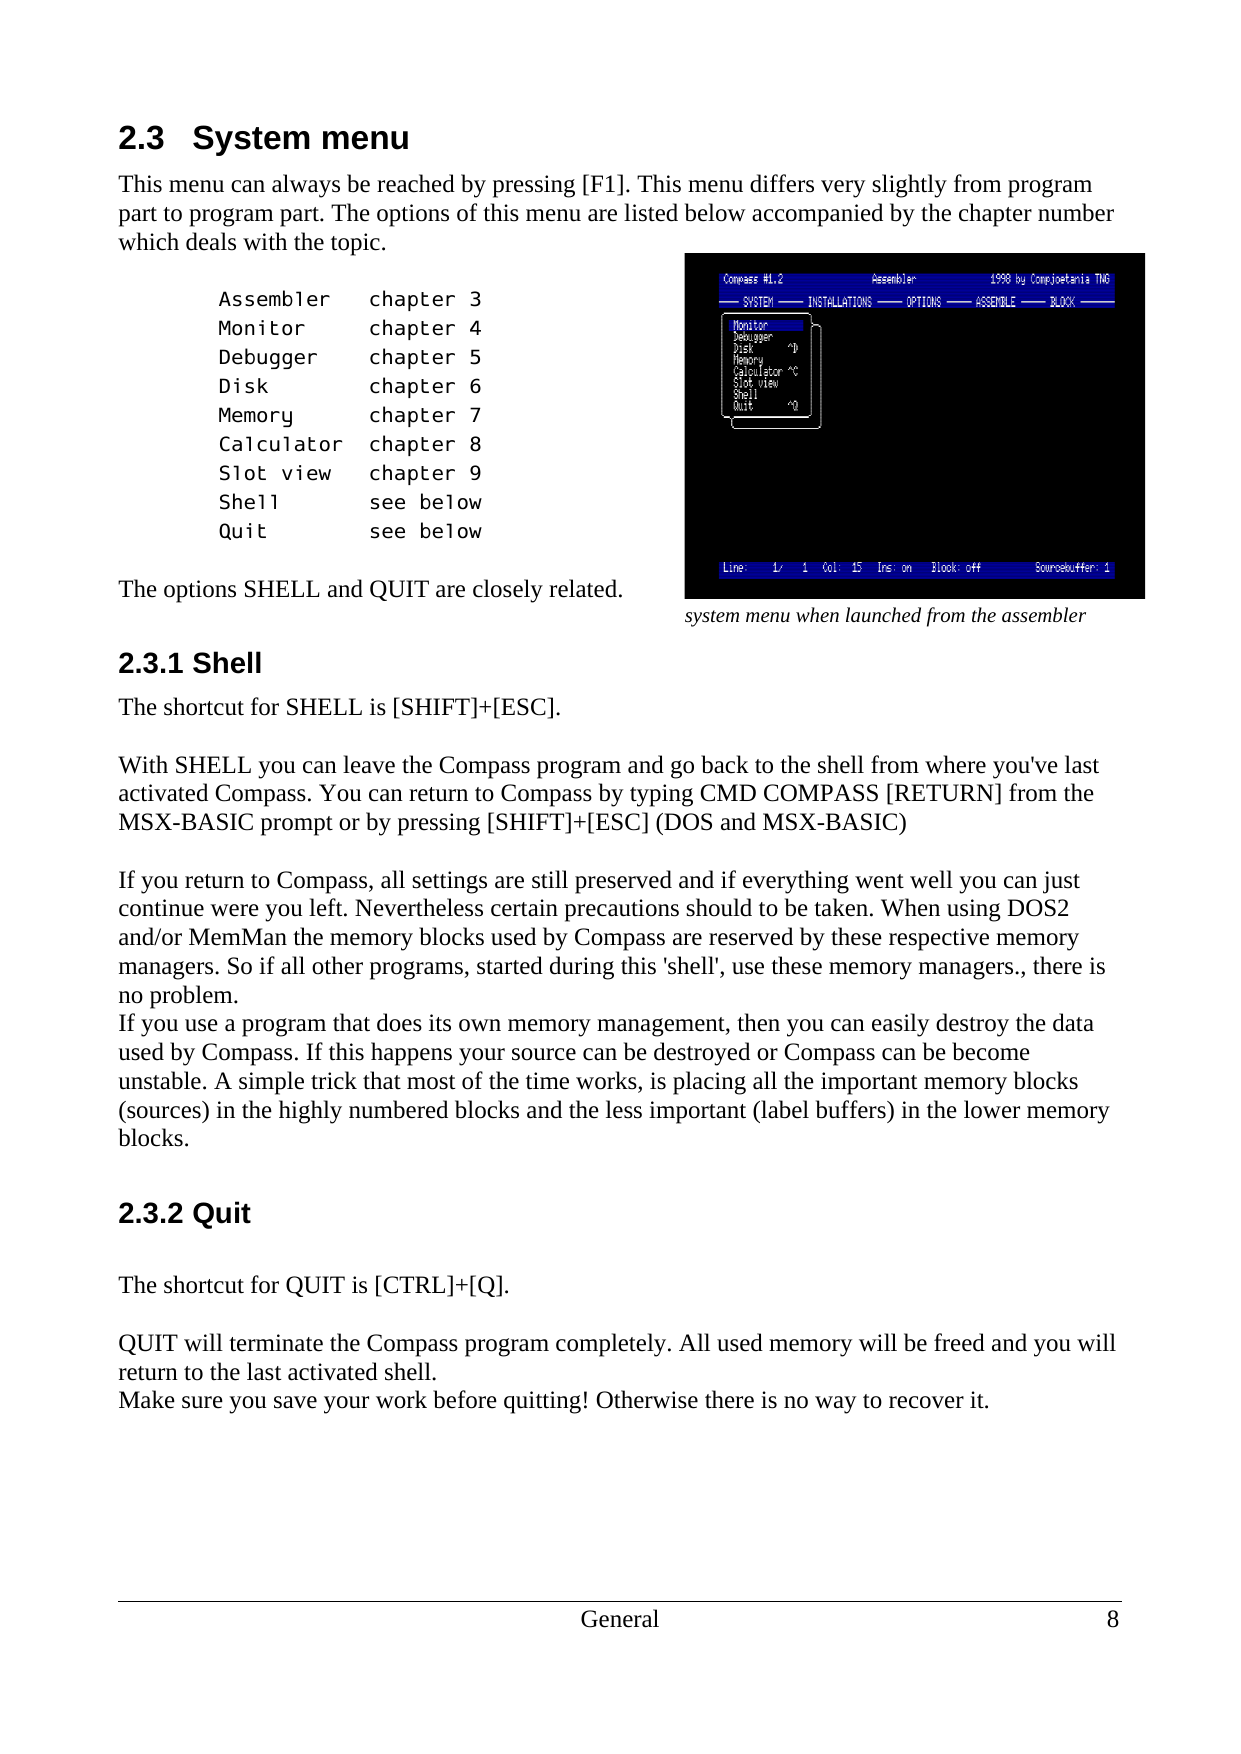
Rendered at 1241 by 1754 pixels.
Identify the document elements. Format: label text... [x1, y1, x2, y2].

text Debugger chapter 5 [118, 342, 684, 371]
text Disk chapter 6 [118, 371, 684, 400]
text QUIT will terminate the Compass program completely. All used memory will be freed and you will return to the last activated shell. [118, 1328, 1122, 1386]
picture [684, 253, 1146, 599]
subtitle Quit [118, 1196, 1122, 1229]
text If you return to Compass, all settings are still preserved and if everything went well you can just continue were you left. Nevertheless certain precautions should to be taken. When using DOS2 and/or MemMan the memory blocks used by Compass are reserved by these respective memory managers. So if all other programs, started during this 'shell', use these memory managers., there is no problem. [118, 865, 1122, 1008]
text system menu when launched from the assembler [684, 599, 1145, 627]
text The shortcut for QUIT is [CTRL]+[Q]. [118, 1271, 1122, 1299]
text Shell see below [118, 487, 684, 516]
text Calculator chapter 8 [118, 429, 684, 458]
subtitle System menu [118, 118, 1122, 157]
text This menu can always be reached by pressing [F1]. This menu differs very slightly from program part to program part. The options of this menu are listed below accompanied by the chapter number which deals with the topic. [118, 169, 1145, 256]
subtitle Shell [118, 646, 1122, 680]
text Make sure you save your work before quitting! Otherwise there is no way to recover it. [118, 1386, 1122, 1414]
text If you use a program that does its own memory management, then you can easily destroy the data used by Compass. If this happens your source can be destroyed or Compass can be become unstable. A simple trick that most of the time works, is placing all the important memory blocks (sources) in the highly numbered blocks and the less important (label buffers) in the lower memory blocks. [118, 1008, 1122, 1152]
text With SHELL you can leave the Compass program and go back to the shell from where you've last activated Compass. You can return to Compass by typing CMD COMPASS [RETURN] from the MSX-BASIC prompt or by pressing [SHIFT]+[ESC] (DOS and MSX-BASIC) [118, 750, 1122, 836]
text The shortcut for SHELL is [SHIFT]+[ESC]. [118, 692, 1122, 721]
text Monitor chapter 4 [118, 313, 684, 342]
text The options SHELL and QUIT are closely related. [118, 574, 684, 603]
text Memory chapter 7 [118, 400, 684, 429]
text Quit see below [118, 516, 684, 545]
text Assembler chapter 3 [118, 284, 684, 313]
text Slot view chapter 9 [118, 458, 684, 487]
